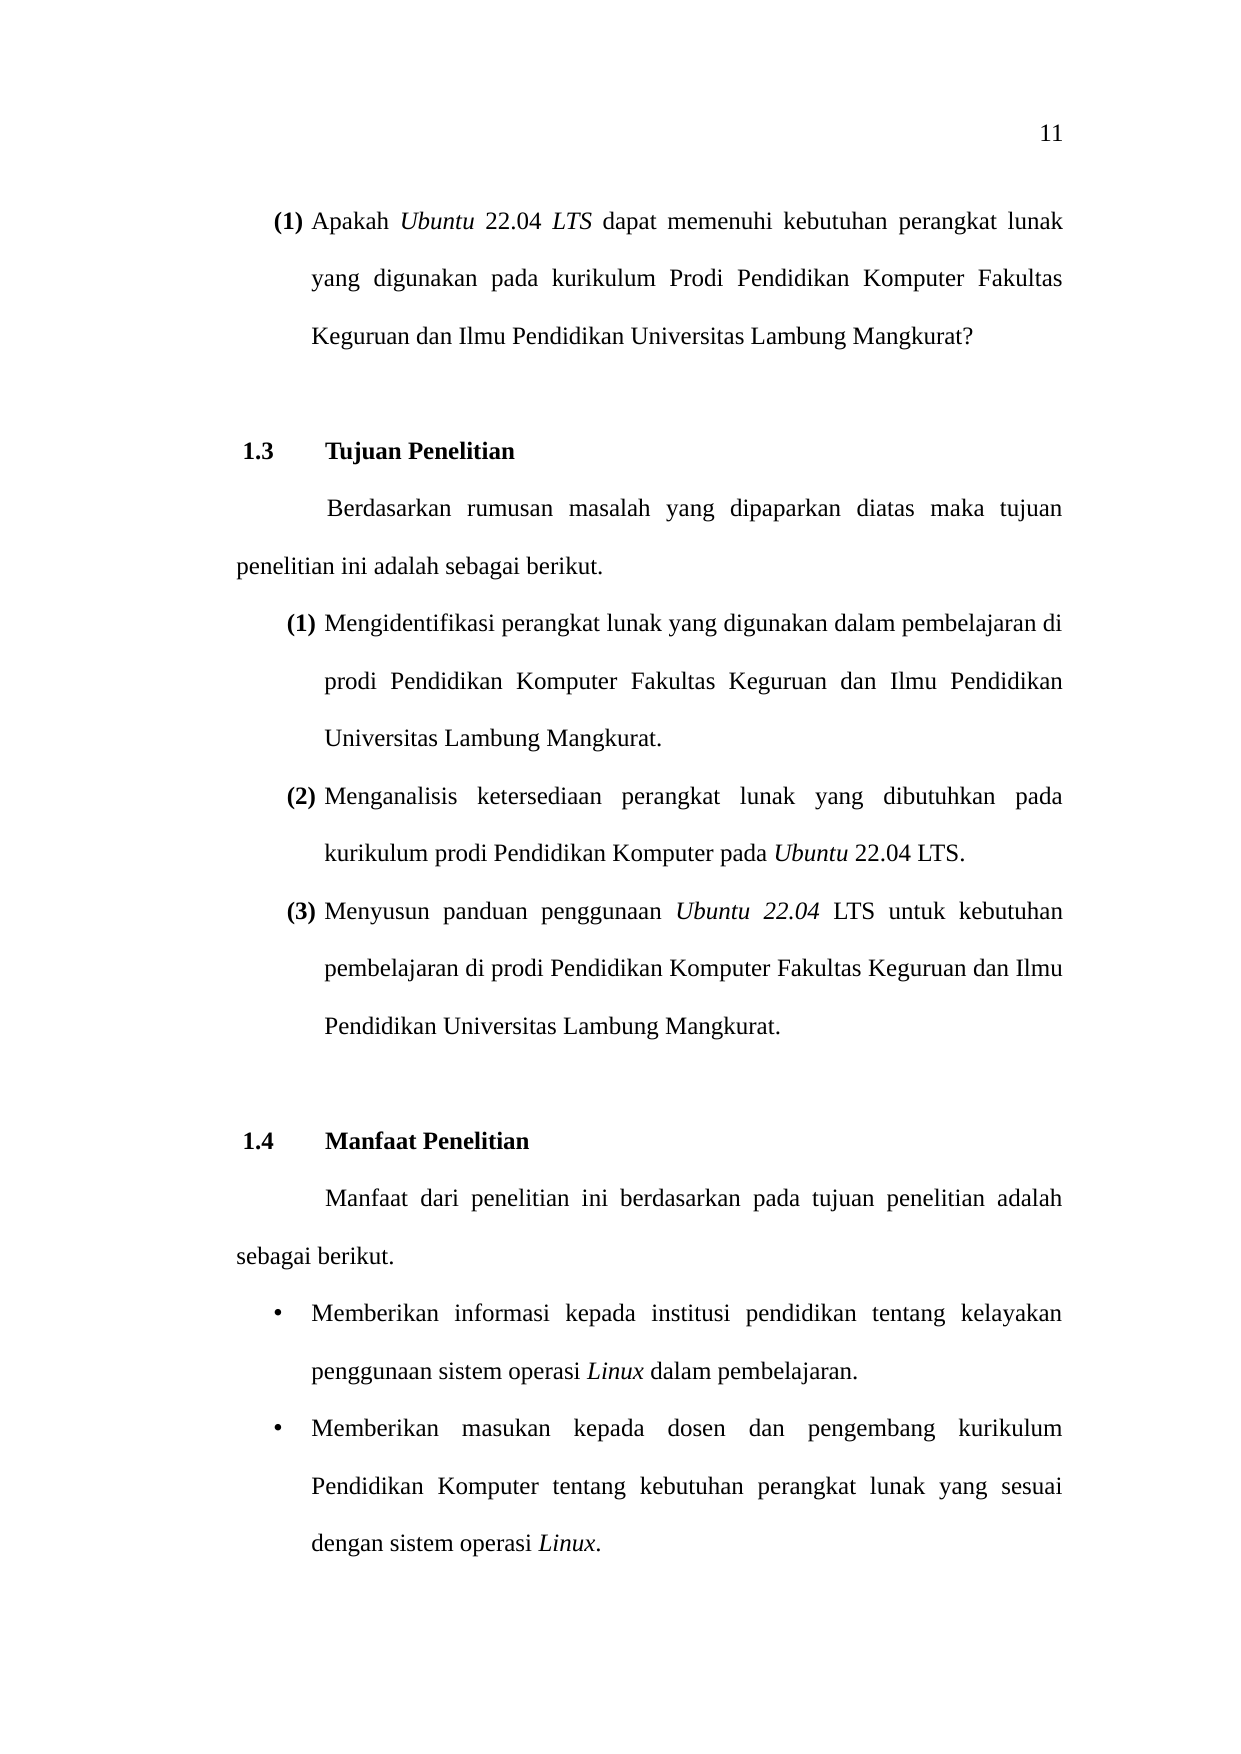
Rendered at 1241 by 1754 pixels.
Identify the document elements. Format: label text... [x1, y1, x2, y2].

subtitle Manfaat Penelitian [236, 1126, 1063, 1155]
text Manfaat dari penelitian ini berdasarkan pada tujuan penelitian adalah sebagai berikut. [236, 1183, 1063, 1270]
list Memberikan masukan kepada dosen dan pengembang kurikulum Pendidikan Komputer tentang kebutuhan perangkat lunak yang sesuai dengan sistem operasi Linux. [274, 1413, 1063, 1557]
list Memberikan informasi kepada institusi pendidikan tentang kelayakan penggunaan sistem operasi Linux dalam pembelajaran. [274, 1298, 1063, 1385]
list Menyusun panduan penggunaan Ubuntu 22.04 LTS untuk kebutuhan pembelajaran di prodi Pendidikan Komputer Fakultas Keguruan dan Ilmu Pendidikan Universitas Lambung Mangkurat. [287, 896, 1063, 1040]
list Apakah Ubuntu 22.04 LTS dapat memenuhi kebutuhan perangkat lunak yang digunakan pada kurikulum Prodi Pendidikan Komputer Fakultas Keguruan dan Ilmu Pendidikan Universitas Lambung Mangkurat? [274, 206, 1063, 350]
subtitle Tujuan penelitian [236, 436, 1063, 465]
text Berdasarkan rumusan masalah yang dipaparkan diatas maka tujuan penelitian ini adalah sebagai berikut. [236, 493, 1063, 580]
list Menganalisis ketersediaan perangkat lunak yang dibutuhkan pada kurikulum prodi Pendidikan Komputer pada Ubuntu 22.04 LTS. [287, 781, 1063, 867]
list Mengidentifikasi perangkat lunak yang digunakan dalam pembelajaran di prodi Pendidikan Komputer Fakultas Keguruan dan Ilmu Pendidikan Universitas Lambung Mangkurat. [287, 608, 1063, 752]
